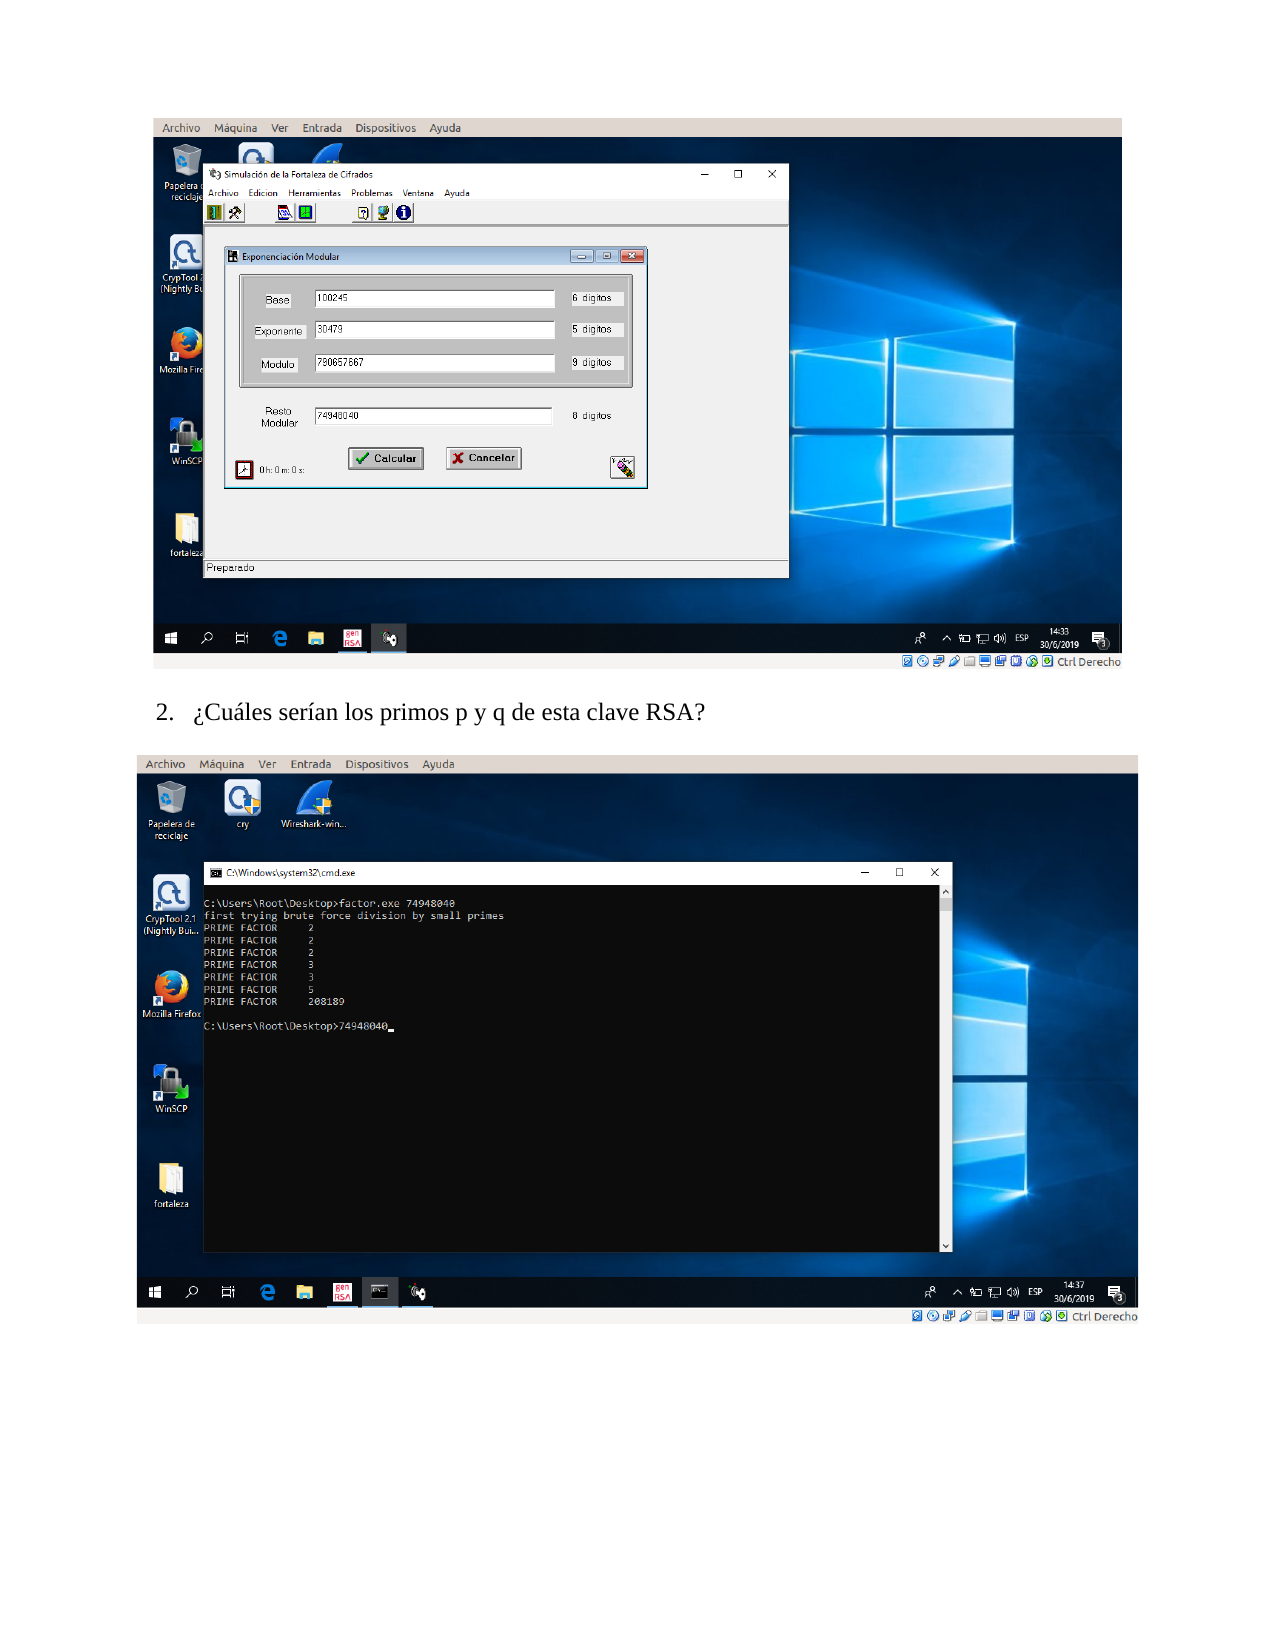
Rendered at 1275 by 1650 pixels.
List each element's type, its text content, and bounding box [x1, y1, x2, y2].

list ¿Cuáles serían los primos p y q de esta clave RSA? [156, 697, 1157, 726]
picture [153, 118, 1122, 669]
picture [136, 755, 1139, 1324]
